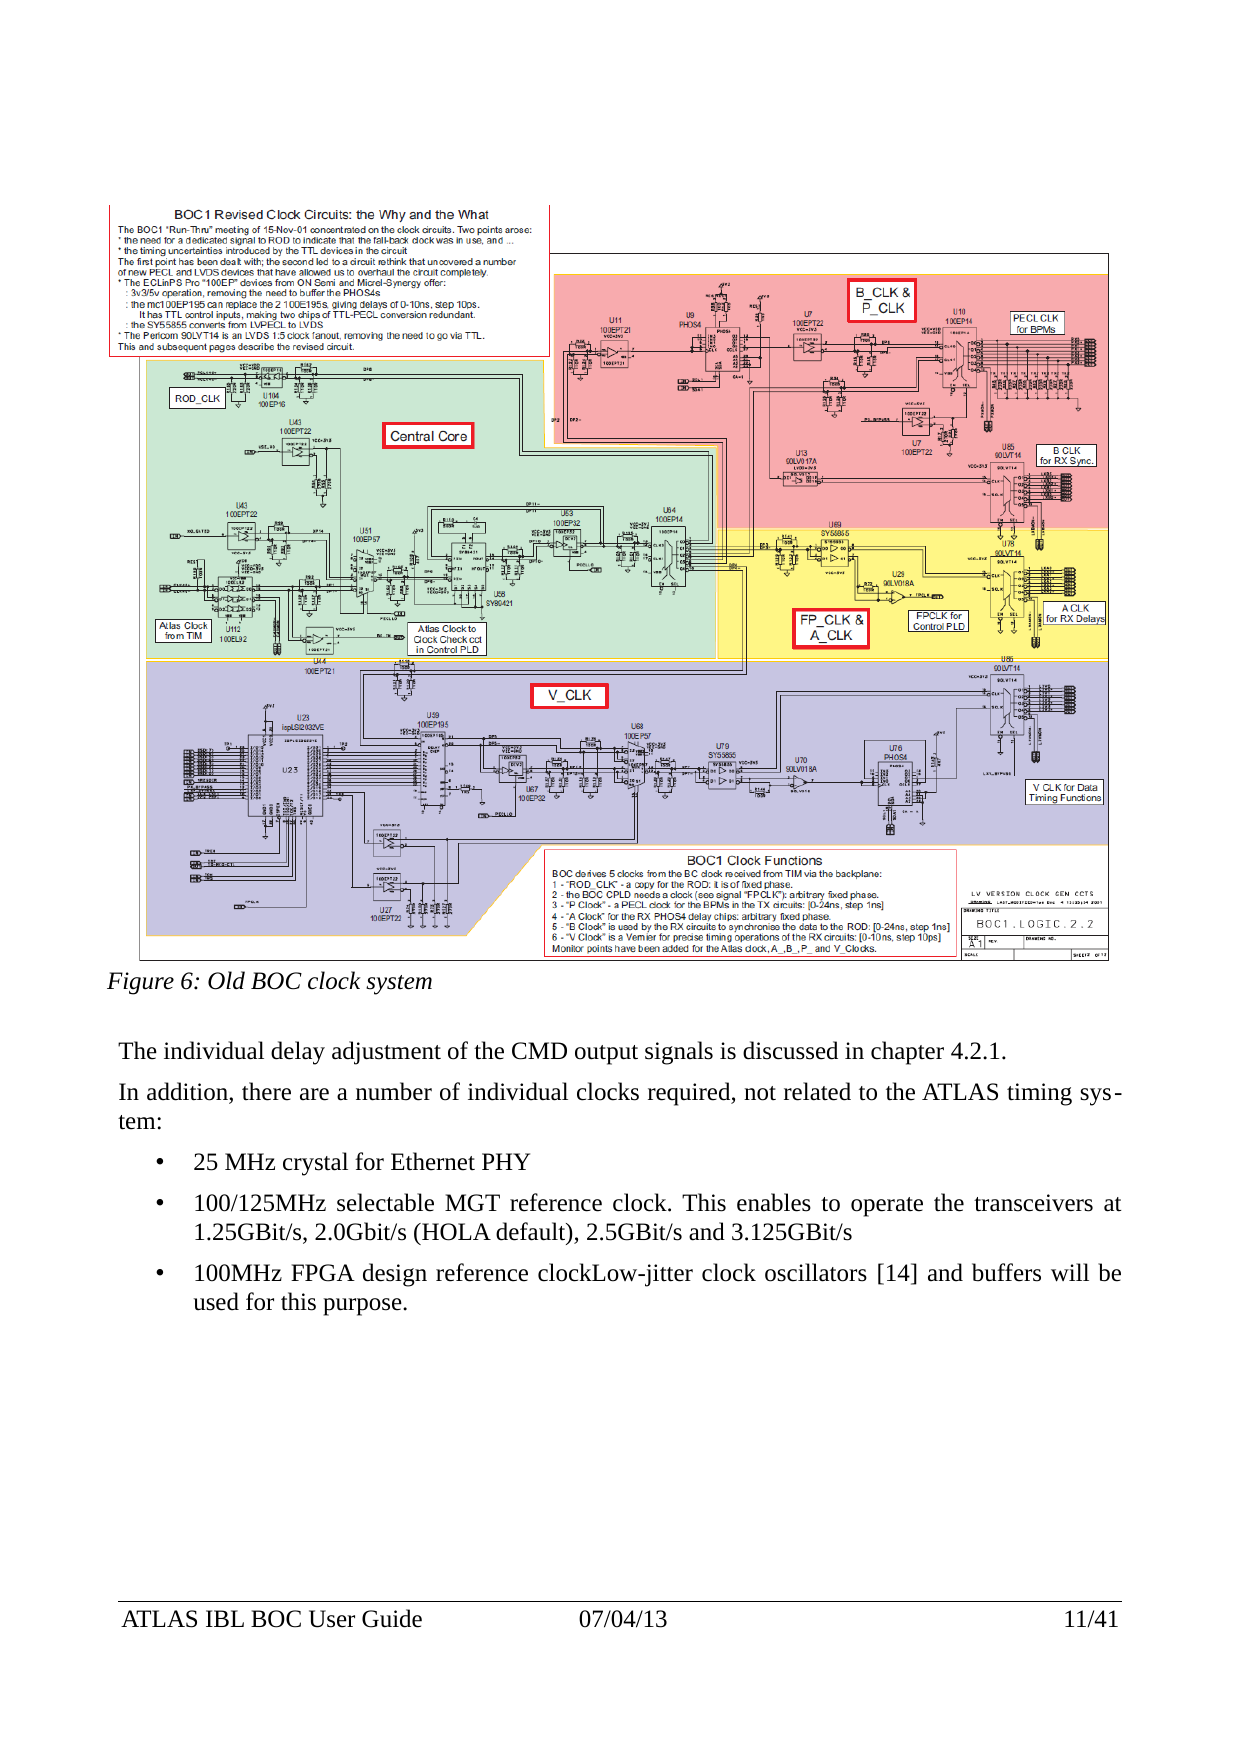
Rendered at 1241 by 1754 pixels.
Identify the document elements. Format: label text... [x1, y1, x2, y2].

picture [107, 205, 1111, 966]
text The individual delay adjustment of the CMD output signals is discussed in chapter 4.2.1. [118, 1036, 1122, 1064]
text In addition, there are a number of individual clocks required, not related to the ATLAS timing sys­tem: [118, 1077, 1122, 1134]
list 25 MHz crystal for Ethernet PHY [156, 1147, 1122, 1176]
text Figure 6: Old BOC clock system [107, 966, 1111, 994]
list 100/125MHz selectable MGT reference clock. This enables to operate the transceivers at 1.25GBit/s, 2.0Gbit/s (HOLA default), 2.5GBit/s and 3.125GBit/s [156, 1188, 1122, 1246]
list 100MHz FPGA design reference clockLow-jitter clock oscillators [14] and buffers will be used for this purpose. [156, 1258, 1122, 1316]
